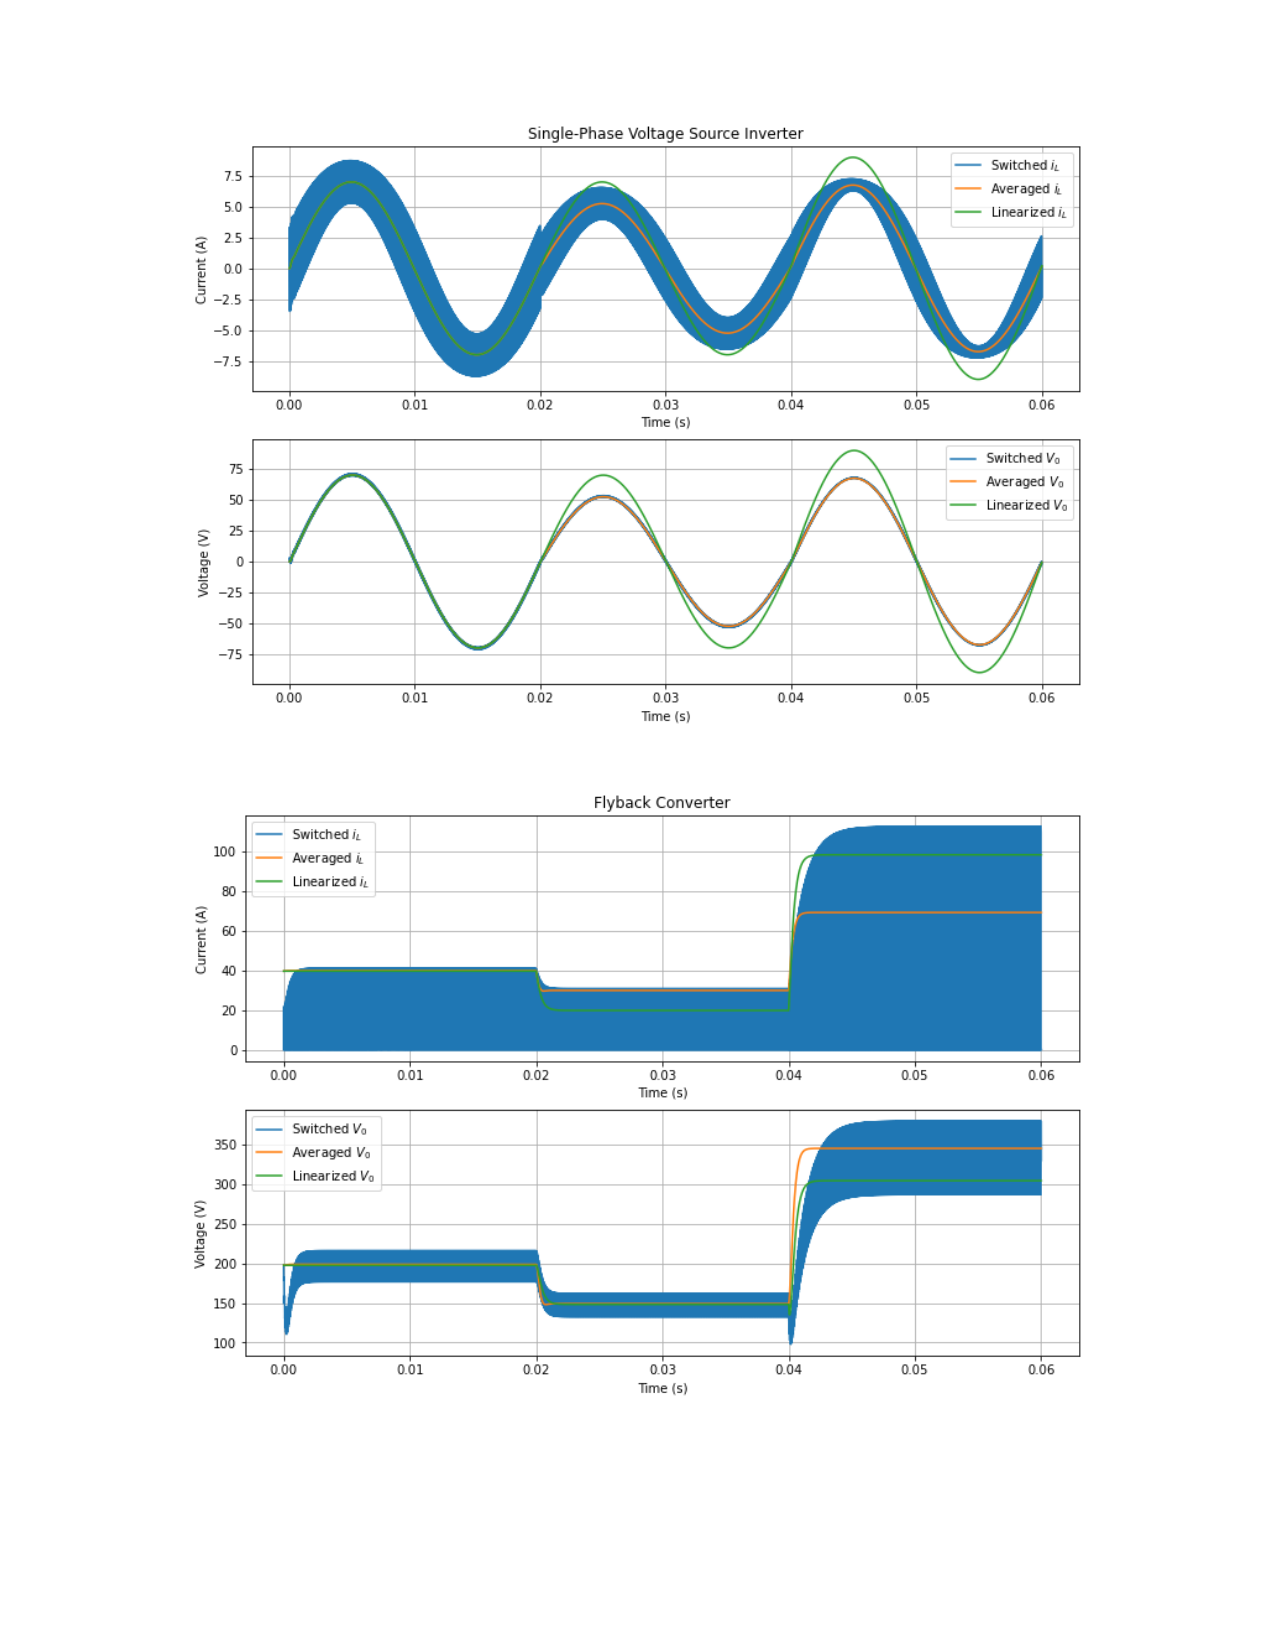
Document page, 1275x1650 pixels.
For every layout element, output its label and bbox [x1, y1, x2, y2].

picture [187, 118, 1088, 731]
picture [187, 787, 1088, 1403]
